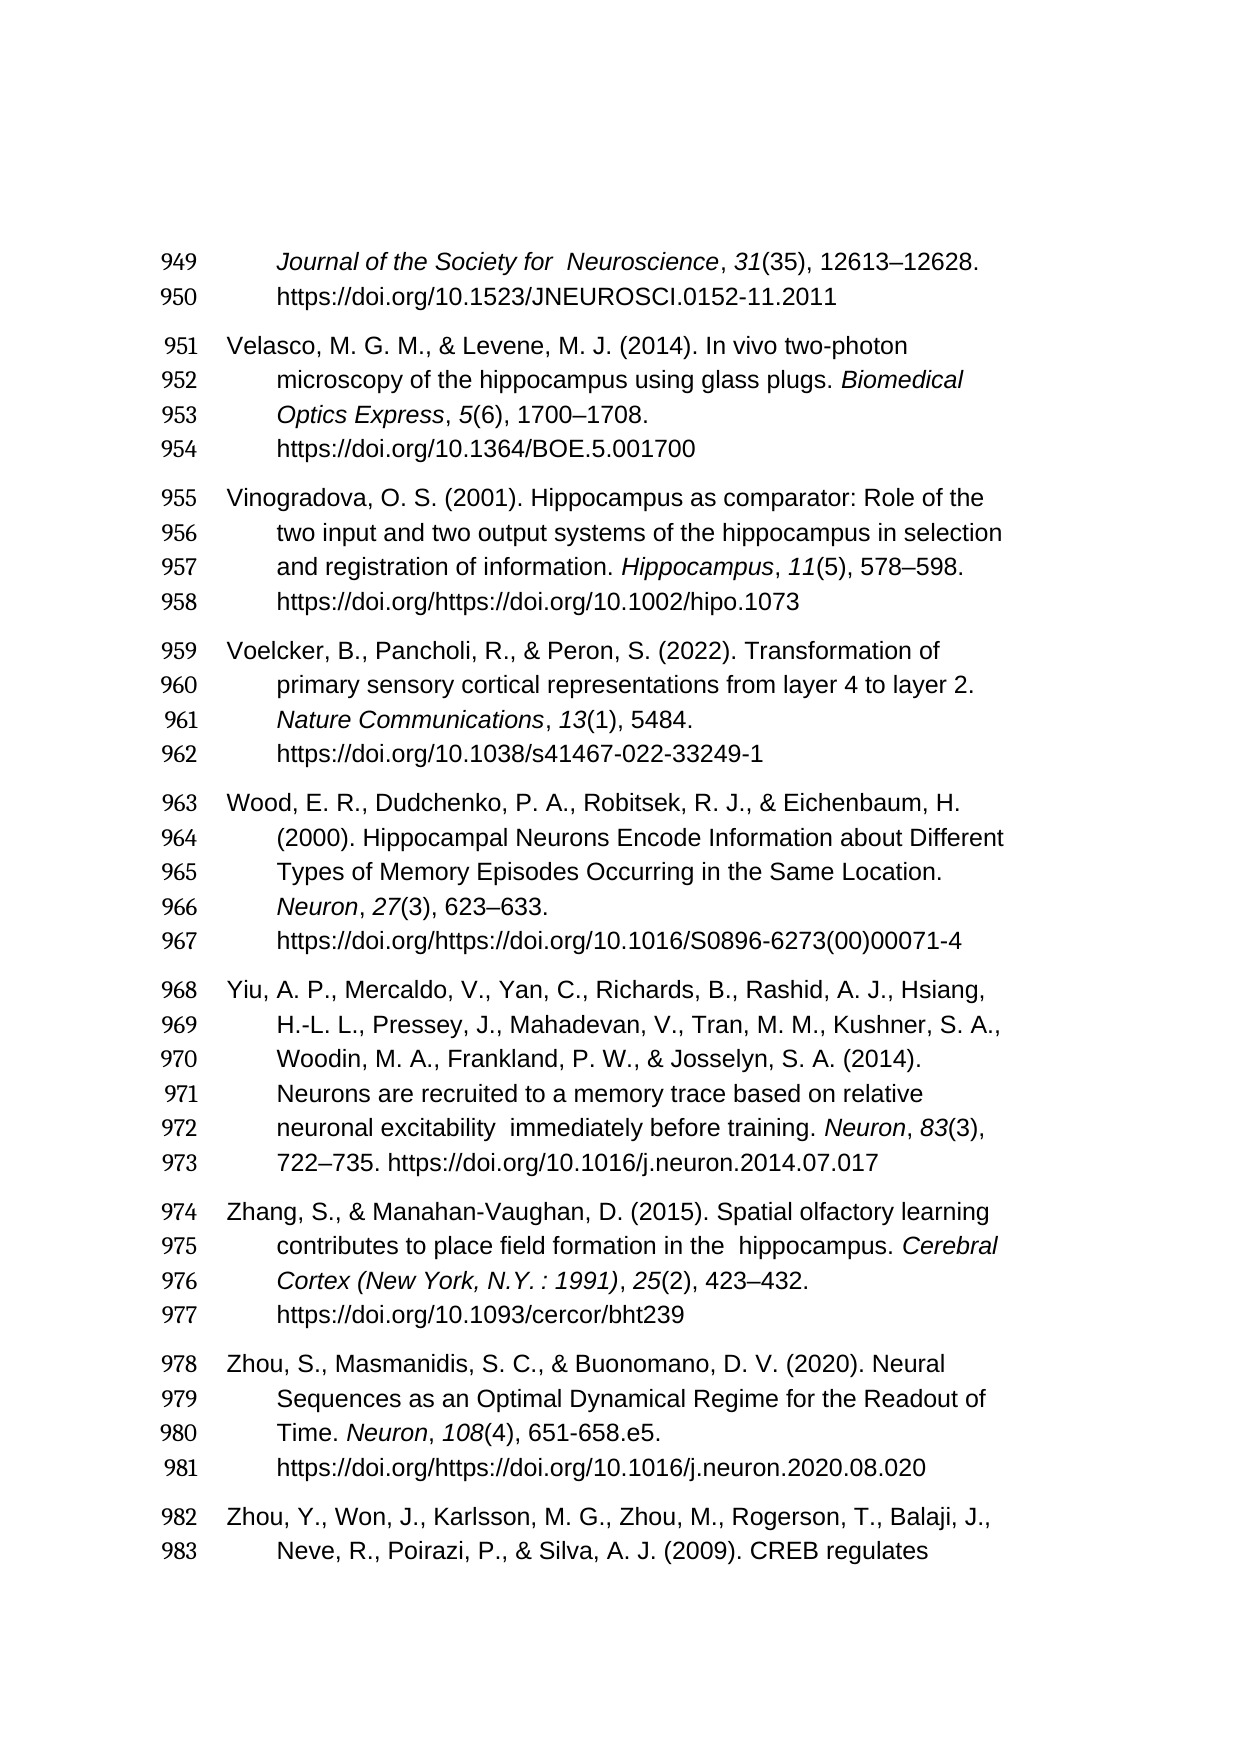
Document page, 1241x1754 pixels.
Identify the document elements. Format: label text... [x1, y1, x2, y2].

text Wood, E. R., Dudchenko, P. A., Robitsek, R. J., & Eichenbaum, H. (2000). Hippocampal Neurons Encode Information about Different Types of Memory Episodes Occurring in the Same Location. Neuron, 27(3), 623–633. https://doi.org/https://doi.org/10.1016/S0896-6273(00)00071-4 [226, 788, 1014, 955]
text Vinogradova, O. S. (2001). Hippocampus as comparator: Role of the two input and two output systems of the hippocampus in selection and registration of information. Hippocampus, 11(5), 578–598. https://doi.org/https://doi.org/10.1002/hipo.1073 [226, 483, 1014, 615]
text Zhou, Y., Won, J., Karlsson, M. G., Zhou, M., Rogerson, T., Balaji, J., Neve, R., Poirazi, P., & Silva, A. J. (2009). CREB regulates [226, 1502, 1014, 1565]
text Zhou, S., Masmanidis, S. C., & Buonomano, D. V. (2020). Neural Sequences as an Optimal Dynamical Regime for the Readout of Time. Neuron, 108(4), 651-658.e5. https://doi.org/https://doi.org/10.1016/j.neuron.2020.08.020 [226, 1349, 1014, 1481]
text Zhang, S., & Manahan-Vaughan, D. (2015). Spatial olfactory learning contributes to place field formation in the hippocampus. Cerebral Cortex (New York, N.Y. : 1991), 25(2), 423–432. https://doi.org/10.1093/cercor/bht239 [226, 1197, 1014, 1329]
text Velasco, M. G. M., & Levene, M. J. (2014). In vivo two-photon microscopy of the hippocampus using glass plugs. Biomedical Optics Express, 5(6), 1700–1708. https://doi.org/10.1364/BOE.5.001700 [226, 331, 1014, 463]
text Journal of the Society for Neuroscience, 31(35), 12613–12628. https://doi.org/10.1523/JNEUROSCI.0152-11.2011 [226, 247, 1014, 310]
text Voelcker, B., Pancholi, R., & Peron, S. (2022). Transformation of primary sensory cortical representations from layer 4 to layer 2. Nature Communications, 13(1), 5484. https://doi.org/10.1038/s41467-022-33249-1 [226, 636, 1014, 768]
text Yiu, A. P., Mercaldo, V., Yan, C., Richards, B., Rashid, A. J., Hsiang, H.-L. L., Pressey, J., Mahadevan, V., Tran, M. M., Kushner, S. A., Woodin, M. A., Frankland, P. W., & Josselyn, S. A. (2014). Neurons are recruited to a memory trace based on relative neuronal excitability immediately before training. Neuron, 83(3), 722–735. https://doi.org/10.1016/j.neuron.2014.07.017 [226, 975, 1014, 1176]
